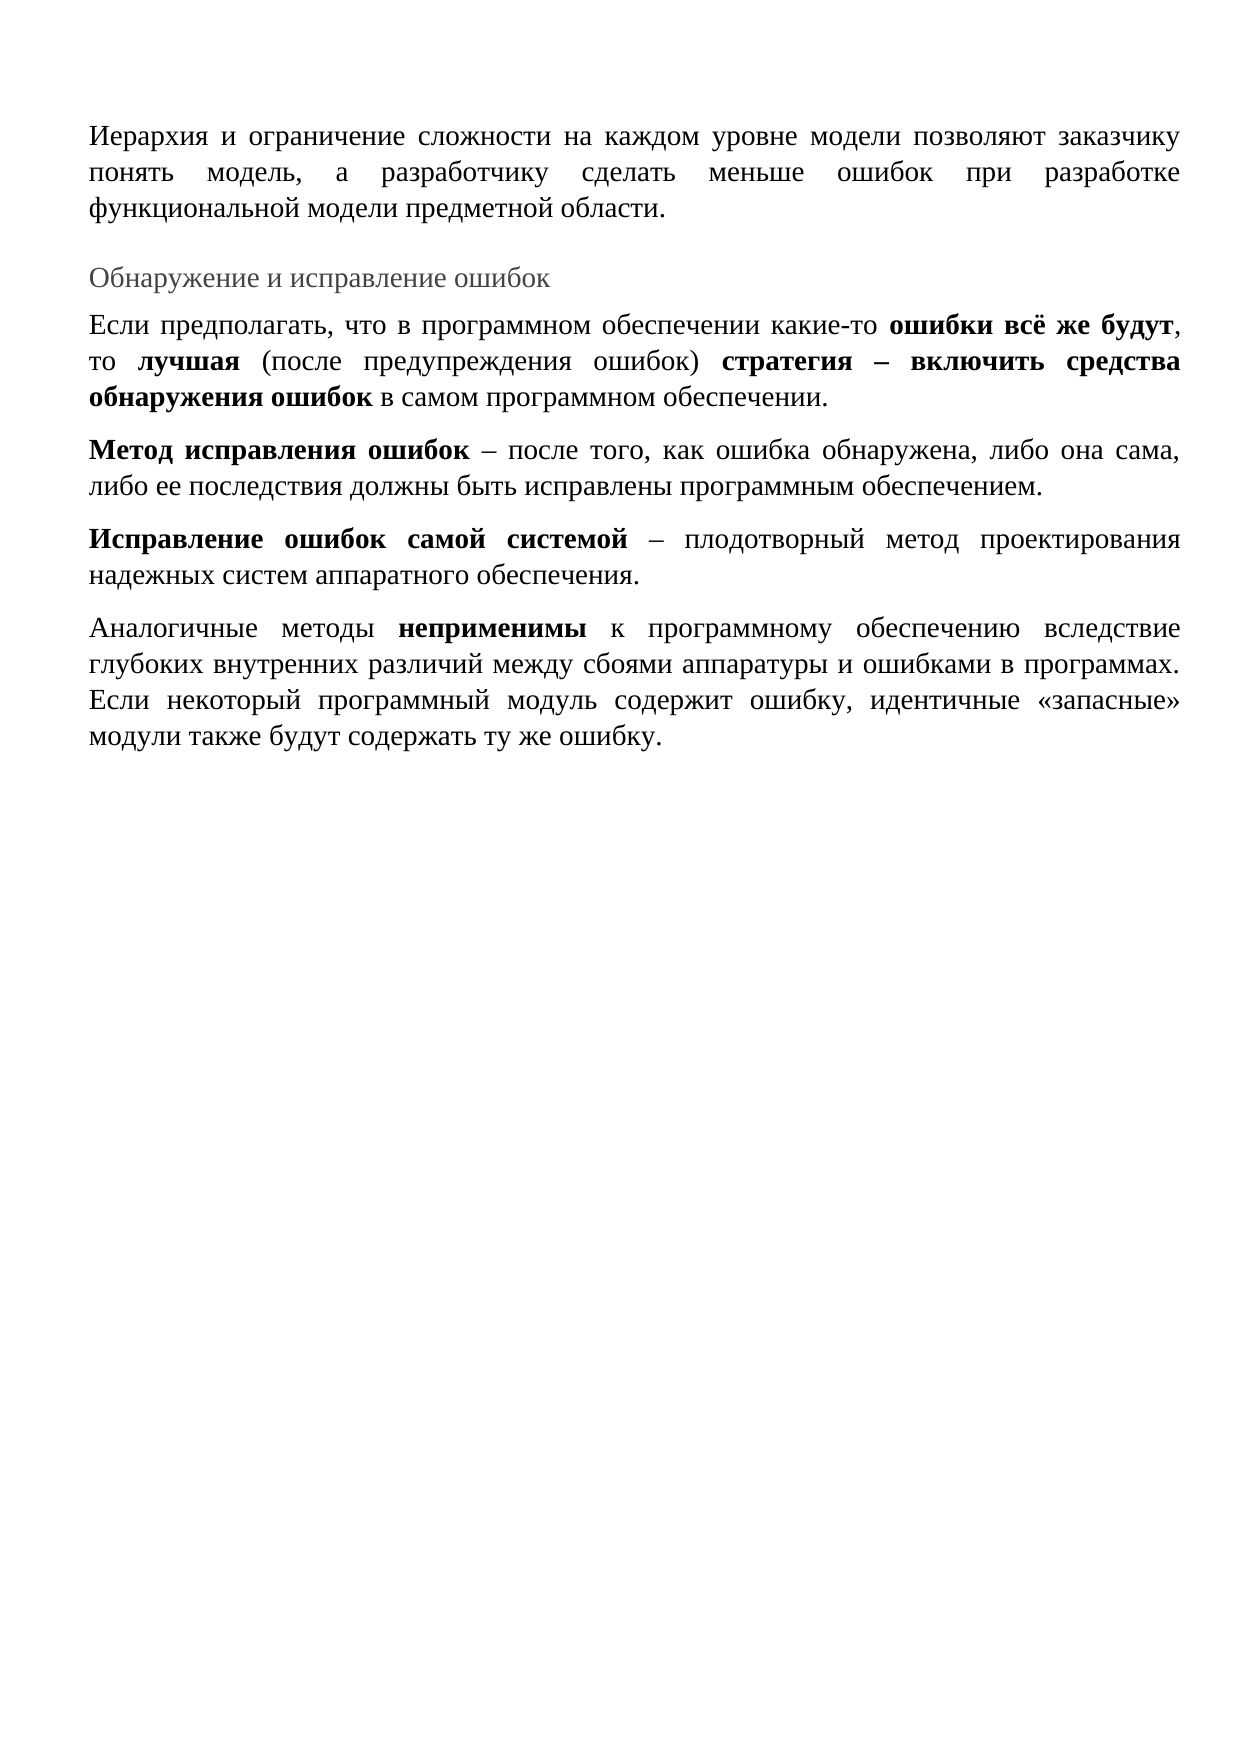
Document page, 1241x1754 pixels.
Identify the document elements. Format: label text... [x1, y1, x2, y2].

text Метод исправления ошибок – после того, как ошибка обнаружена, либо она сама, либо ее последствия должны быть исправлены программным обеспечением. [89, 432, 1181, 502]
text Если предполагать, что в программном обеспечении какие-то ошибки всё же будут, то лучшая (после предупреждения ошибок) стратегия – включить средства обнаружения ошибок в самом программном обеспечении. [89, 307, 1181, 413]
subtitle Обнаружение и исправление ошибок [89, 260, 1181, 293]
text Исправление ошибок самой системой – плодотворный метод проектирования надежных систем аппаратного обеспечения. [89, 521, 1181, 591]
text Иерархия и ограничение сложности на каждом уровне модели позволяют заказчику понять модель, а разработчику сделать меньше ошибок при разработке функциональной модели предметной области. [89, 118, 1181, 224]
text Аналогичные методы неприменимы к программному обеспечению вследствие глубоких внутренних различий между сбоями аппаратуры и ошибками в программах. Если некоторый программный модуль содержит ошибку, идентичные «запасные» модули также будут содержать ту же ошибку. [89, 610, 1181, 752]
